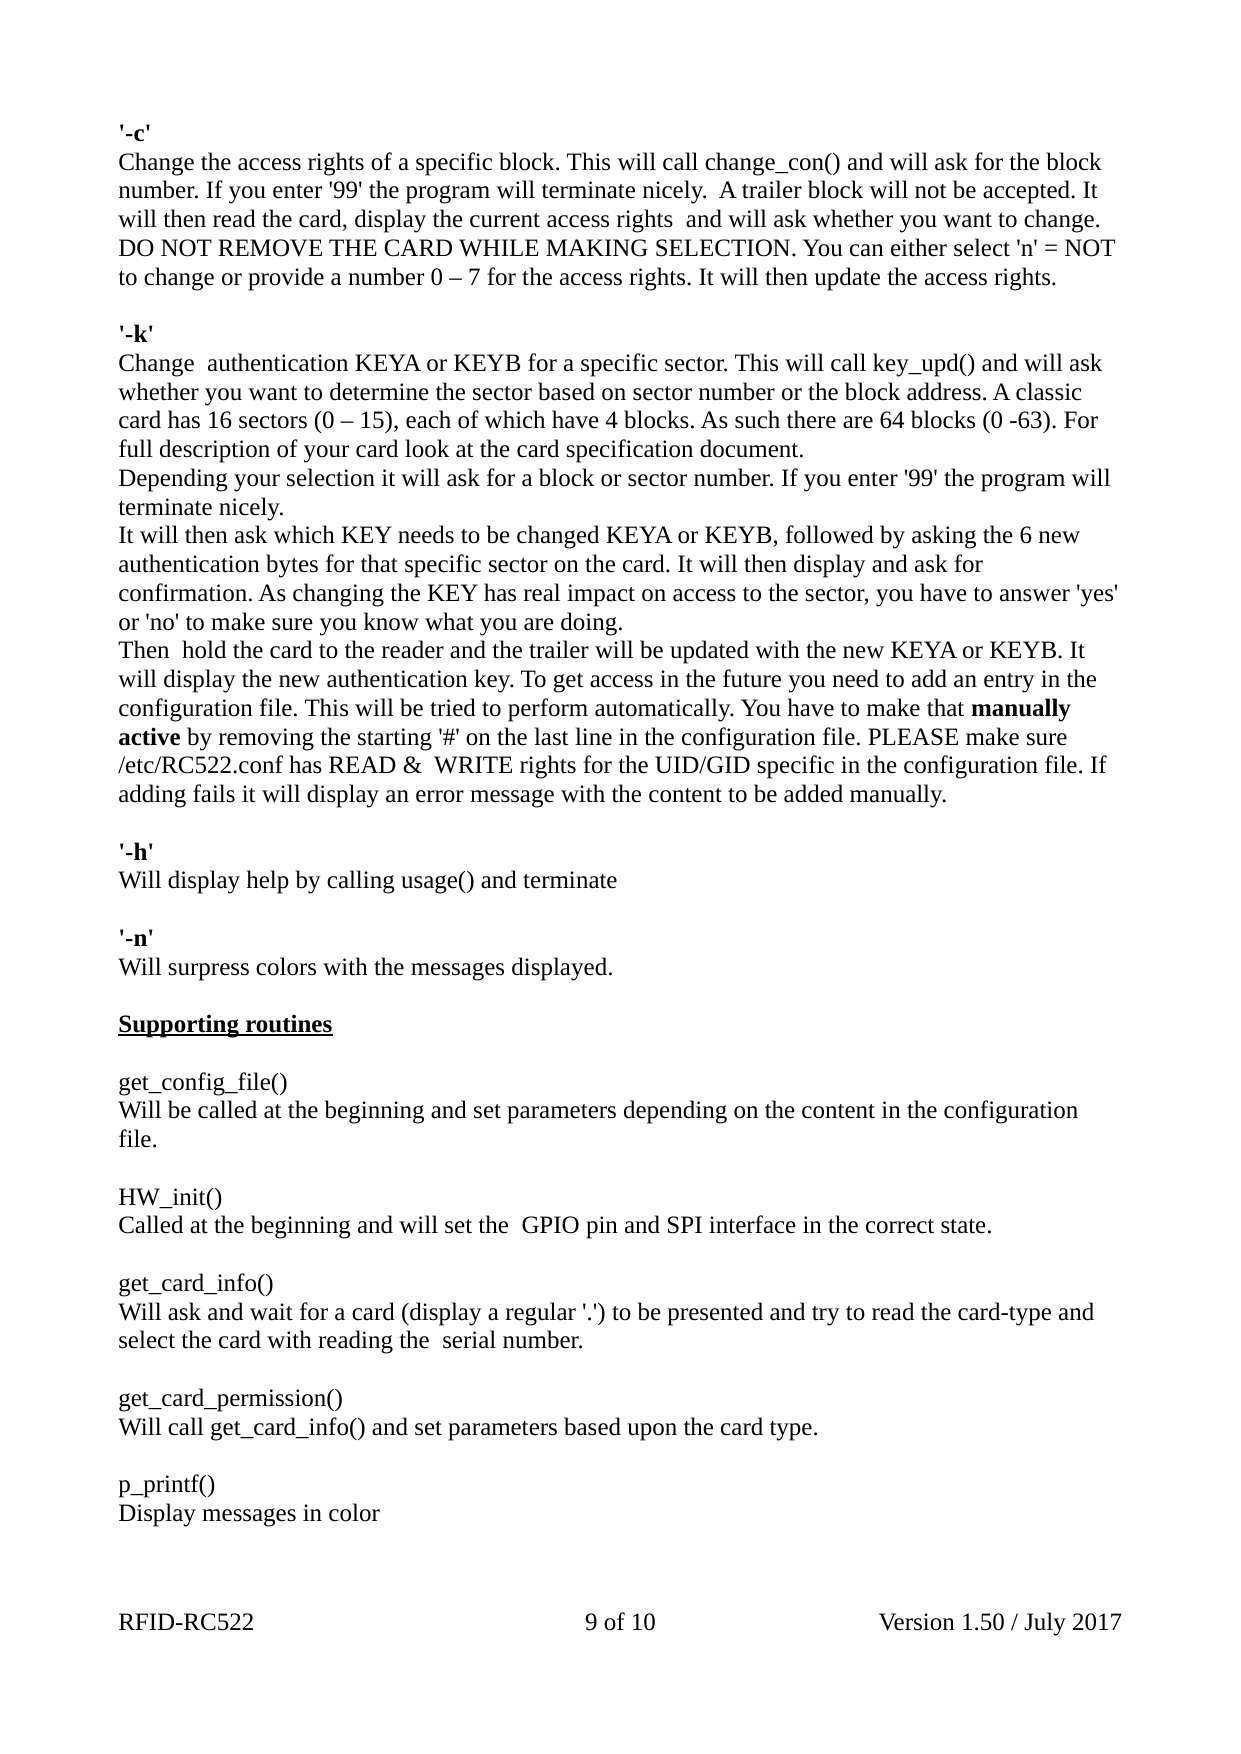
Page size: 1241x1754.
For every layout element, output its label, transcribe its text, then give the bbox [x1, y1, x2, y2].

text Change authentication KEYA or KEYB for a specific sector. This will call key_upd() and will ask whether you want to determine the sector based on sector number or the block address. A classic card has 16 sectors (0 – 15), each of which have 4 blocks. As such there are 64 blocks (0 -63). For full description of your card look at the card specification document. [118, 348, 1122, 463]
text Called at the beginning and will set the GPIO pin and SPI interface in the correct state. [118, 1211, 1122, 1239]
text get_card_info() [118, 1268, 1122, 1297]
text Then hold the card to the reader and the trailer will be updated with the new KEYA or KEYB. It will display the new authentication key. To get access in the future you need to add an entry in the configuration file. This will be tried to perform automatically. You have to make that manually active by removing the starting '#' on the last line in the configuration file. PLEASE make sure /etc/RC522.conf has READ & WRITE rights for the UID/GID specific in the configuration file. If adding fails it will display an error message with the content to be added manually. [118, 636, 1122, 808]
text It will then ask which KEY needs to be changed KEYA or KEYB, followed by asking the 6 new authentication bytes for that specific sector on the card. It will then display and ask for confirmation. As changing the KEY has real impact on access to the sector, you have to answer 'yes' or 'no' to make sure you know what you are doing. [118, 521, 1122, 636]
text Will surpress colors with the messages displayed. [118, 952, 1122, 981]
text Will display help by calling usage() and terminate [118, 866, 1122, 894]
text '-k' [118, 319, 1122, 348]
text '-n' [118, 923, 1122, 952]
text get_card_permission() [118, 1383, 1122, 1412]
text get_config_file() [118, 1067, 1122, 1096]
text '-c' [118, 118, 1122, 147]
text Display messages in color [118, 1498, 1122, 1527]
text Change the access rights of a specific block. This will call change_con() and will ask for the block number. If you enter '99' the program will terminate nicely. A trailer block will not be accepted. It will then read the card, display the current access rights and will ask whether you want to change. DO NOT REMOVE THE CARD WHILE MAKING SELECTION. You can either select 'n' = NOT to change or provide a number 0 – 7 for the access rights. It will then update the access rights. [118, 147, 1122, 291]
text '-h' [118, 837, 1122, 866]
text Will call get_card_info() and set parameters based upon the card type. [118, 1412, 1122, 1441]
text Will ask and wait for a card (display a regular '.') to be presented and try to read the card-type and select the card with reading the serial number. [118, 1297, 1122, 1354]
text Depending your selection it will ask for a block or sector number. If you enter '99' the program will terminate nicely. [118, 463, 1122, 521]
text Supporting routines [118, 1009, 1122, 1038]
text Will be called at the beginning and set parameters depending on the content in the configuration file. [118, 1096, 1122, 1153]
text HW_init() [118, 1182, 1122, 1211]
text p_printf() [118, 1469, 1122, 1498]
